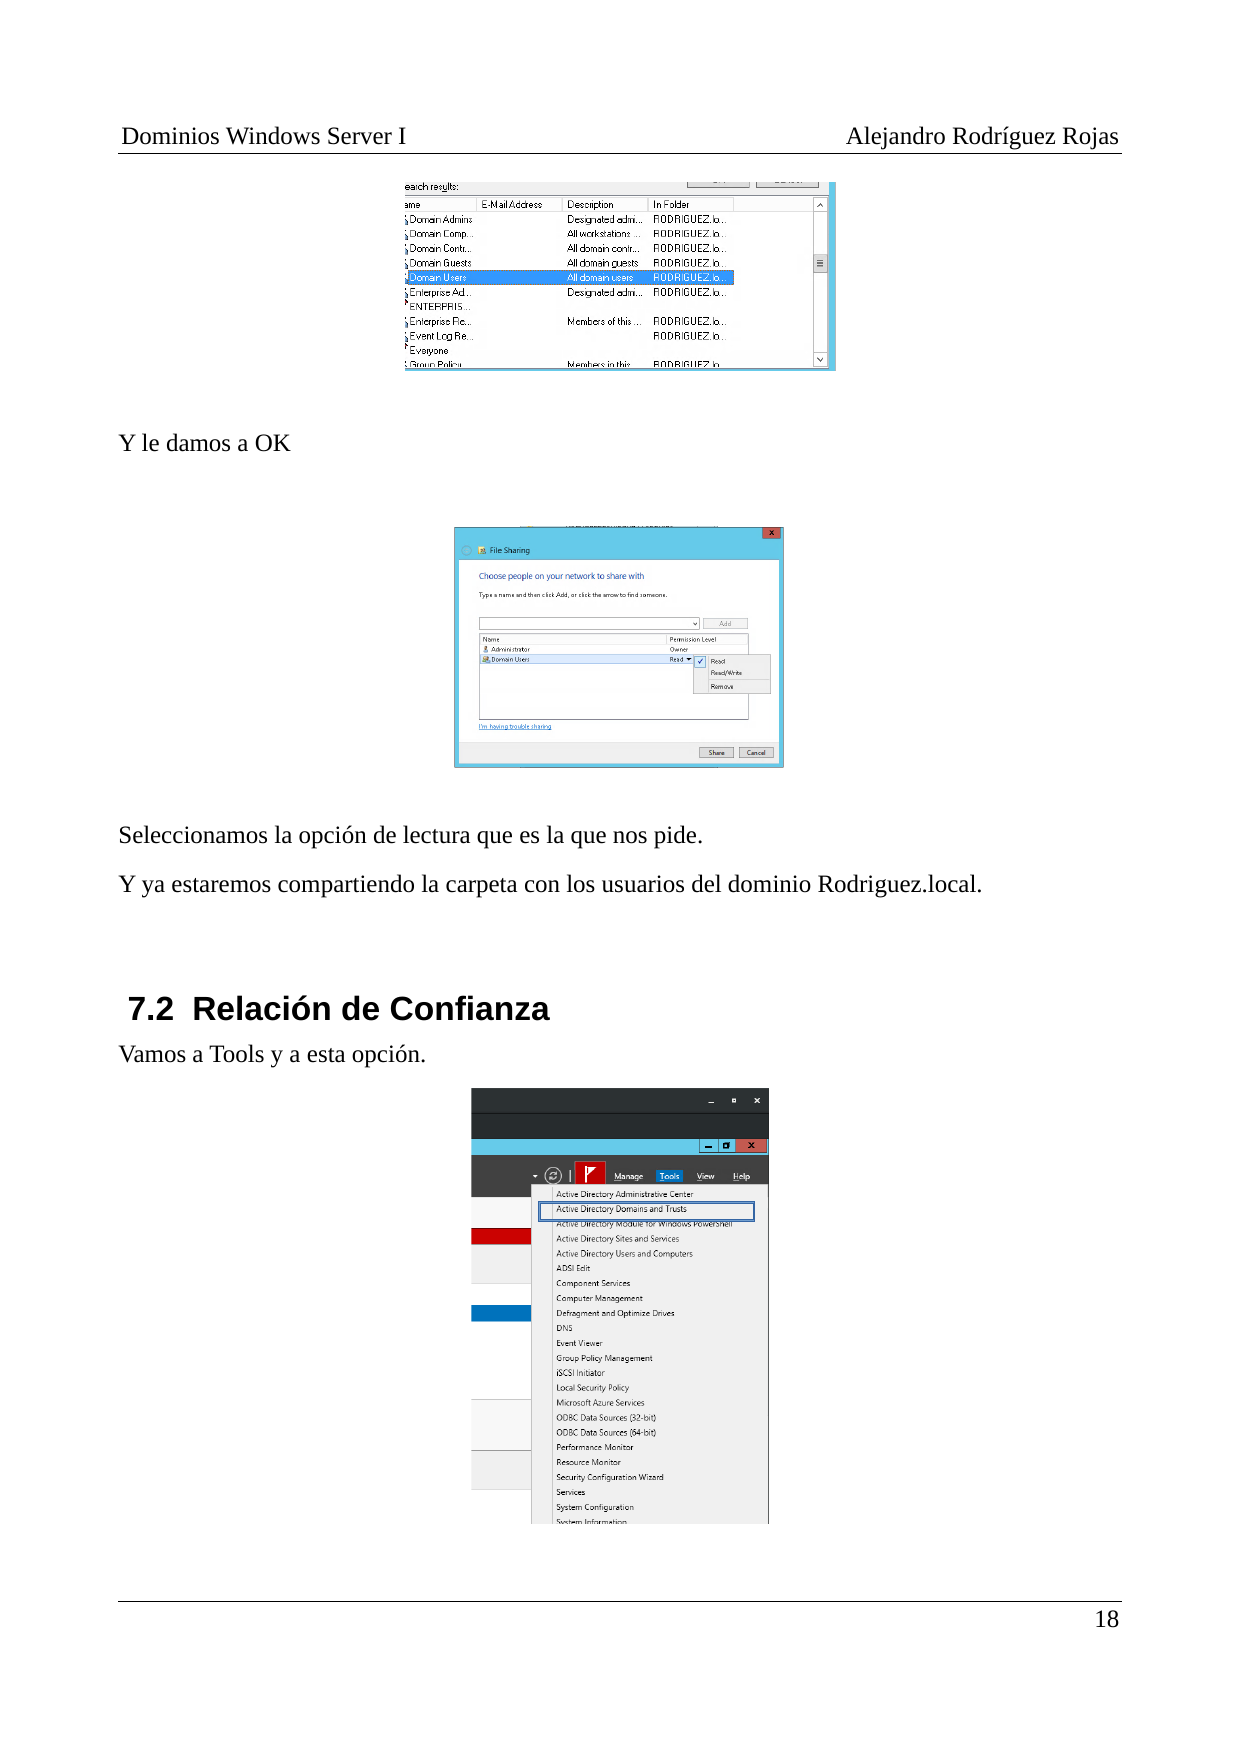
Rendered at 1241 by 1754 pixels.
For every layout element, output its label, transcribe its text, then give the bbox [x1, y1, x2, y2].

picture [453, 526, 600, 768]
text Seleccionamos la opción de lectura que es la que nos pide. [118, 820, 1122, 849]
subtitle Relación de Confianza [118, 988, 1122, 1027]
picture [405, 305, 587, 371]
text Vamos a Tools y a esta opción. [118, 1039, 1122, 1068]
text Y ya estaremos compartiendo la carpeta con los usuarios del dominio Rodriguez.local. [118, 869, 1122, 898]
text Y le damos a OK [118, 428, 1122, 457]
